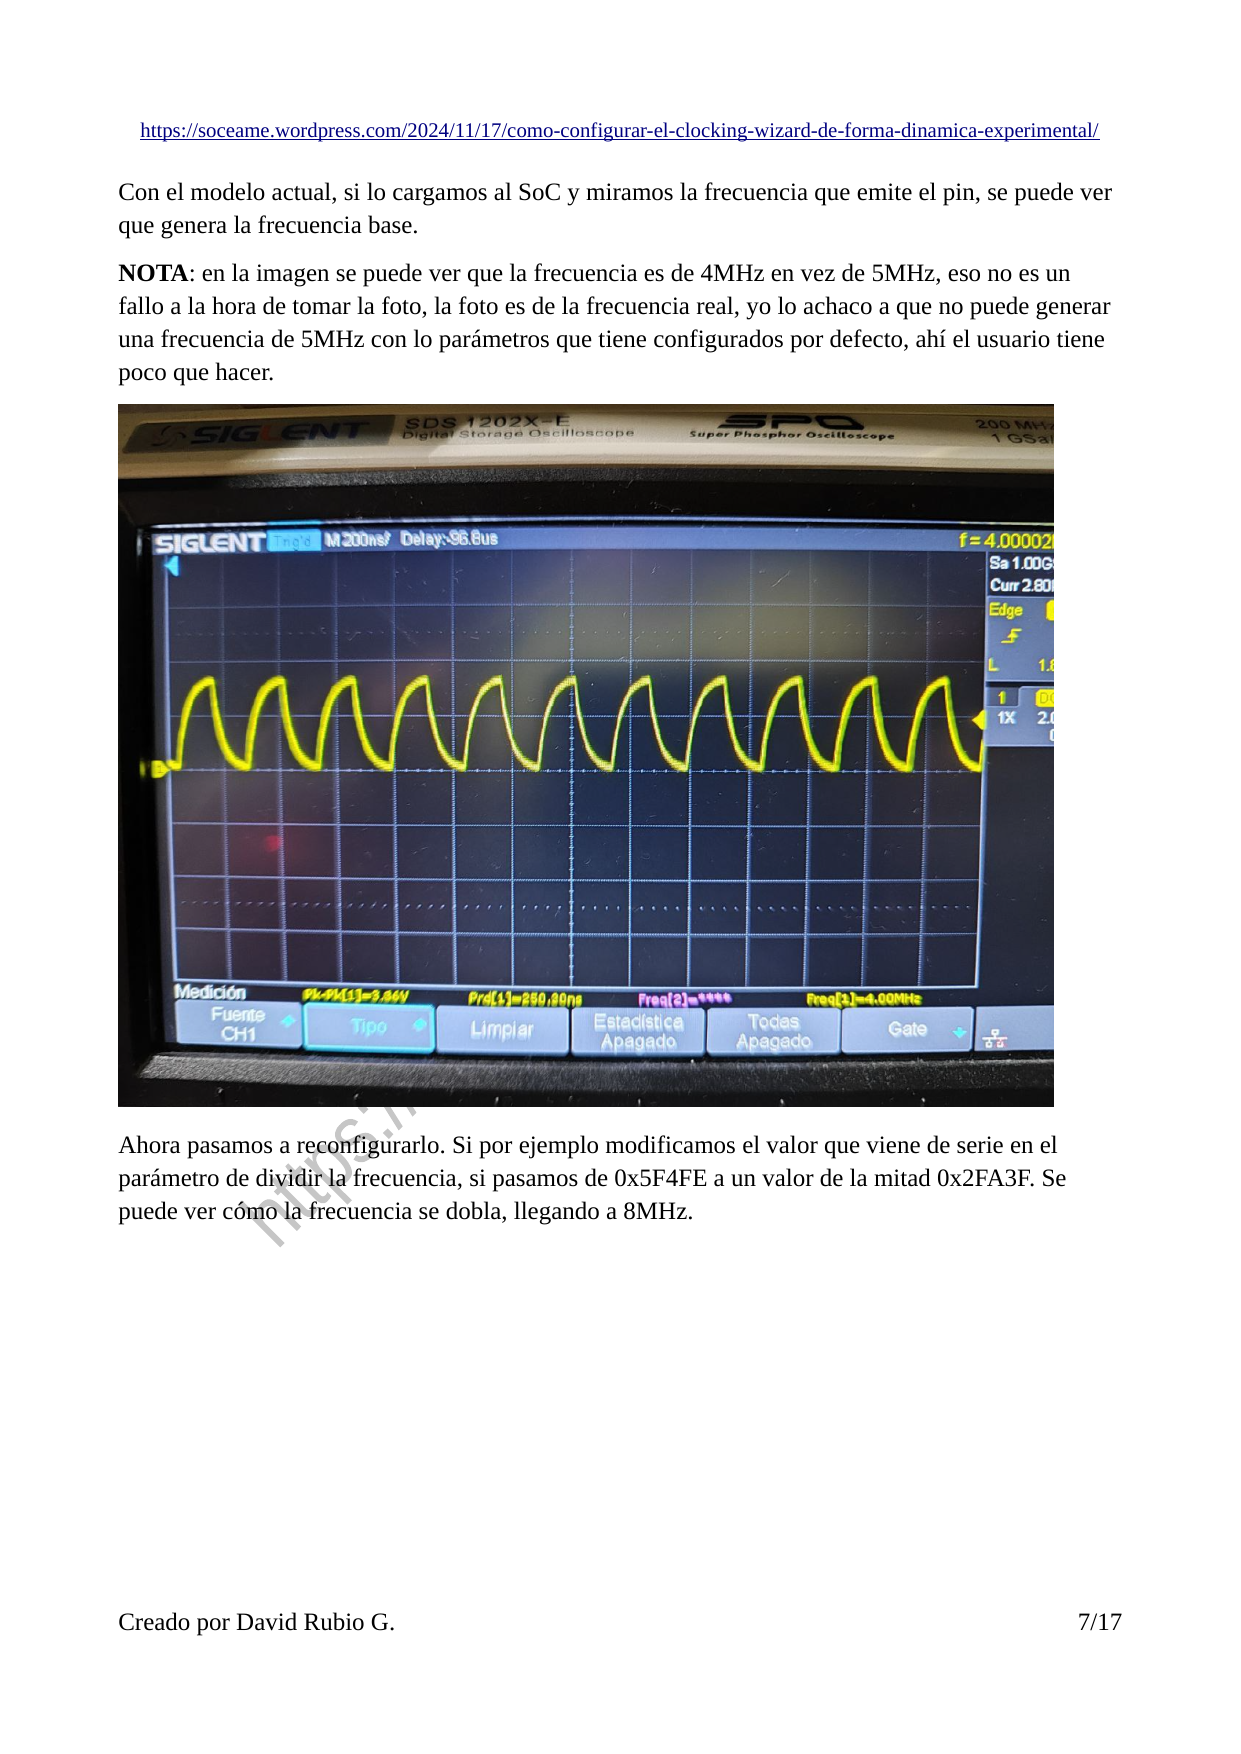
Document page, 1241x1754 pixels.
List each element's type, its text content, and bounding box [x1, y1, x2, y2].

text Ahora pasamos a reconfigurarlo. Si por ejemplo modificamos el valor que viene de serie en el parámetro de dividir la frecuencia, si pasamos de 0x5F4FE a un valor de la mitad 0x2FA3F. Se puede ver cómo la frecuencia se dobla, llegando a 8MHz. [287, 1130, 1122, 1225]
text Ahora pasamos a reconfigurarlo. Si por ejemplo modificamos el valor que viene de serie en el parámetro de dividir la frecuencia, si pasamos de 0x5F4FE a un valor de la mitad 0x2FA3F. Se puede ver cómo la frecuencia se dobla, llegando a 8MHz. [118, 1130, 341, 1225]
text Con el modelo actual, si lo cargamos al SoC y miramos la frecuencia que emite el pin, se puede ver que genera la frecuencia base. [118, 177, 1122, 239]
text NOTA: en la imagen se puede ver que la frecuencia es de 4MHz en vez de 5MHz, eso no es un fallo a la hora de tomar la foto, la foto es de la frecuencia real, yo lo achaco a que no puede generar una frecuencia de 5MHz con lo parámetros que tiene configurados por defecto, ahí el usuario tiene poco que hacer. [118, 258, 1122, 386]
picture [118, 404, 1054, 1107]
